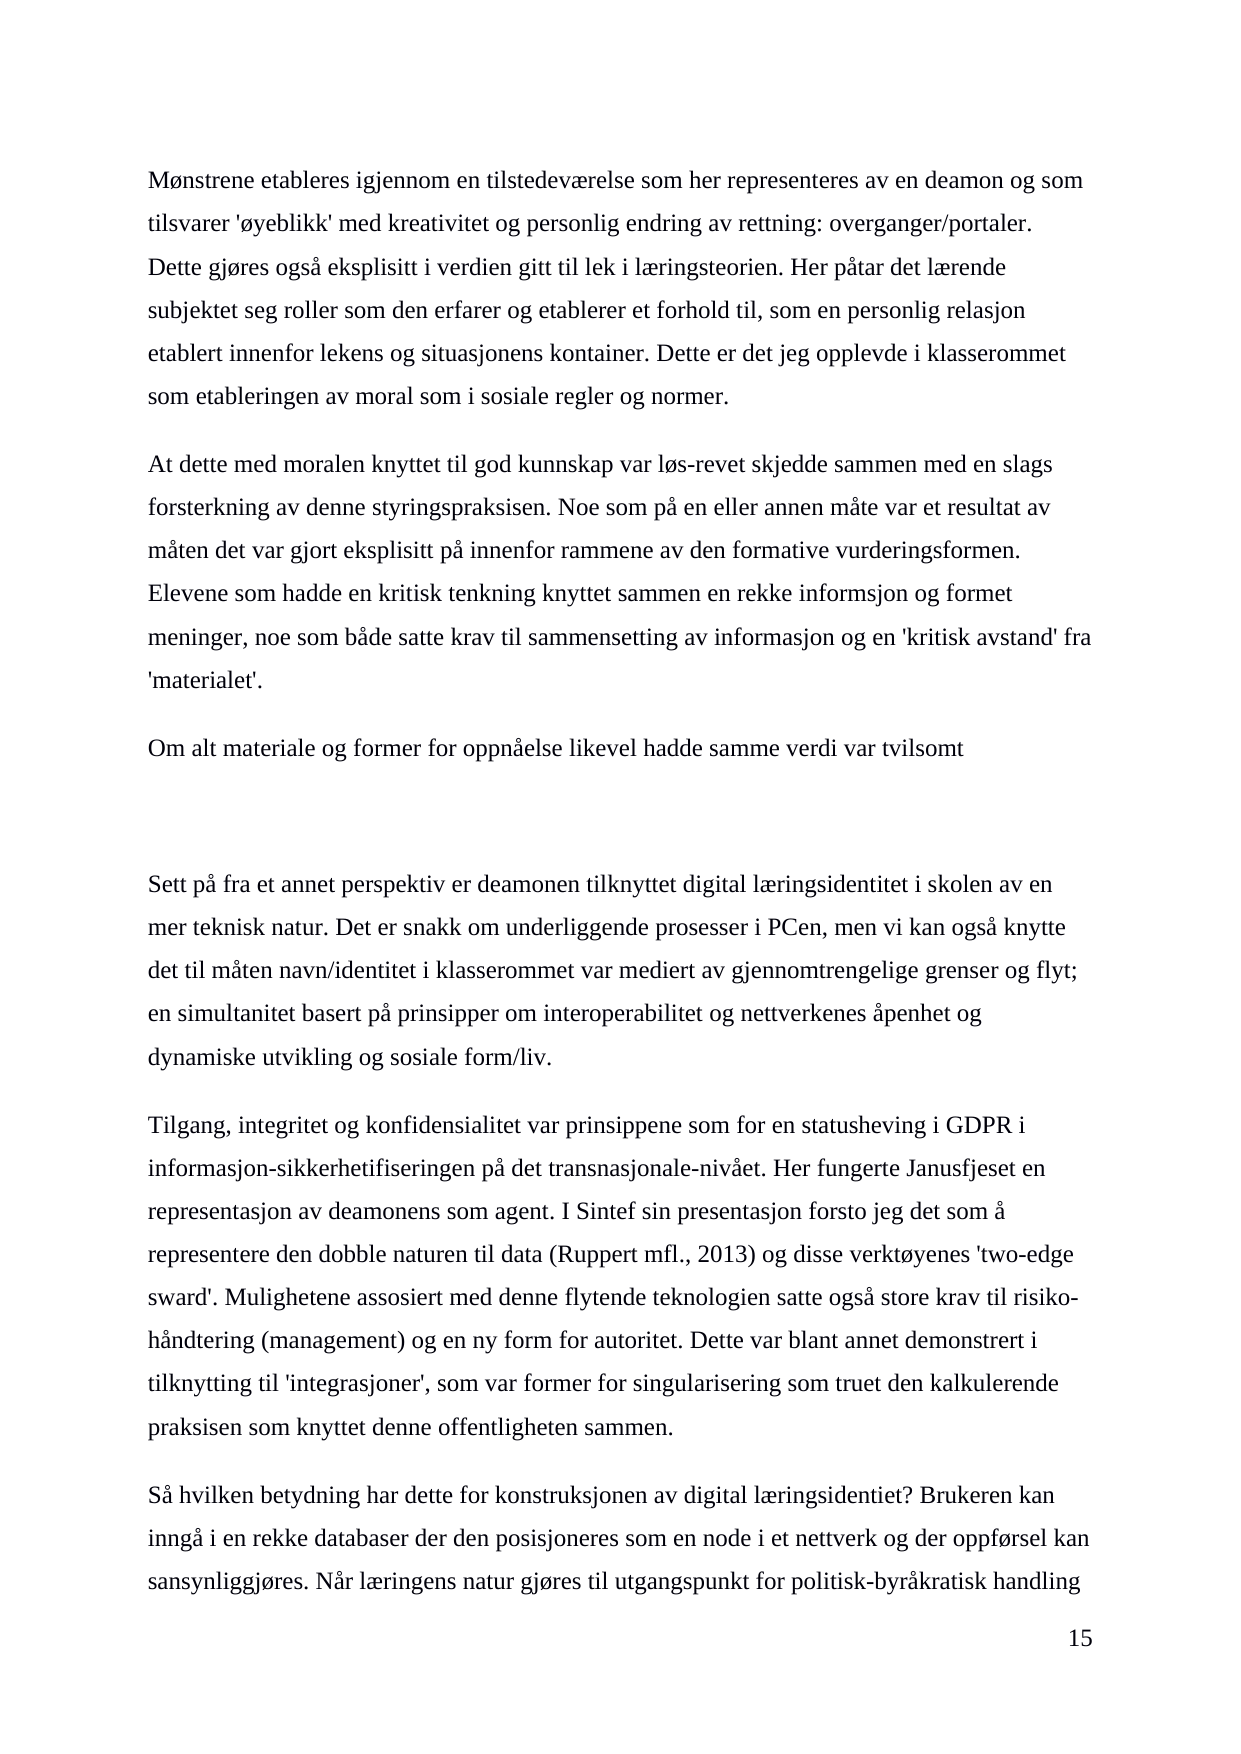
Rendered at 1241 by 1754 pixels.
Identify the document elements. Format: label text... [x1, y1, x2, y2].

text Om alt materiale og former for oppnåelse likevel hadde samme verdi var tvilsomt [148, 733, 1092, 762]
text Tilgang, integritet og konfidensialitet var prinsippene som for en statusheving i GDPR i informasjon-sikkerhetifiseringen på det transnasjonale-nivået. Her fungerte Janusfjeset en representasjon av deamonens som agent. I Sintef sin presentasjon forsto jeg det som å representere den dobble naturen til data (Ruppert mfl., 2013) og disse verktøyenes 'two-edge sward'. Mulighetene assosiert med denne flytende teknologien satte også store krav til risiko-håndtering (management) og en ny form for autoritet. Dette var blant annet demonstrert i tilknytting til 'integrasjoner', som var former for singularisering som truet den kalkulerende praksisen som knyttet denne offentligheten sammen. [148, 1110, 1092, 1440]
text Så hvilken betydning har dette for konstruksjonen av digital læringsidentiet? Brukeren kan inngå i en rekke databaser der den posisjoneres som en node i et nettverk og der oppførsel kan sansynliggjøres. Når læringens natur gjøres til utgangspunkt for politisk-byråkratisk handling [148, 1480, 1092, 1595]
text Sett på fra et annet perspektiv er deamonen tilknyttet digital læringsidentitet i skolen av en mer teknisk natur. Det er snakk om underliggende prosesser i PCen, men vi kan også knytte det til måten navn/identitet i klasserommet var mediert av gjennomtrengelige grenser og flyt; en simultanitet basert på prinsipper om interoperabilitet og nettverkenes åpenhet og dynamiske utvikling og sosiale form/liv. [148, 869, 1092, 1070]
text At dette med moralen knyttet til god kunnskap var løs-revet skjedde sammen med en slags forsterkning av denne styringspraksisen. Noe som på en eller annen måte var et resultat av måten det var gjort eksplisitt på innenfor rammene av den formative vurderingsformen. Elevene som hadde en kritisk tenkning knyttet sammen en rekke informsjon og formet meninger, noe som både satte krav til sammensetting av informasjon og en 'kritisk avstand' fra 'materialet'. [148, 449, 1092, 693]
text Mønstrene etableres igjennom en tilstedeværelse som her representeres av en deamon og som tilsvarer 'øyeblikk' med kreativitet og personlig endring av rettning: overganger/portaler. Dette gjøres også eksplisitt i verdien gitt til lek i læringsteorien. Her påtar det lærende subjektet seg roller som den erfarer og etablerer et forhold til, som en personlig relasjon etablert innenfor lekens og situasjonens kontainer. Dette er det jeg opplevde i klasserommet som etableringen av moral som i sosiale regler og normer. [148, 165, 1092, 410]
